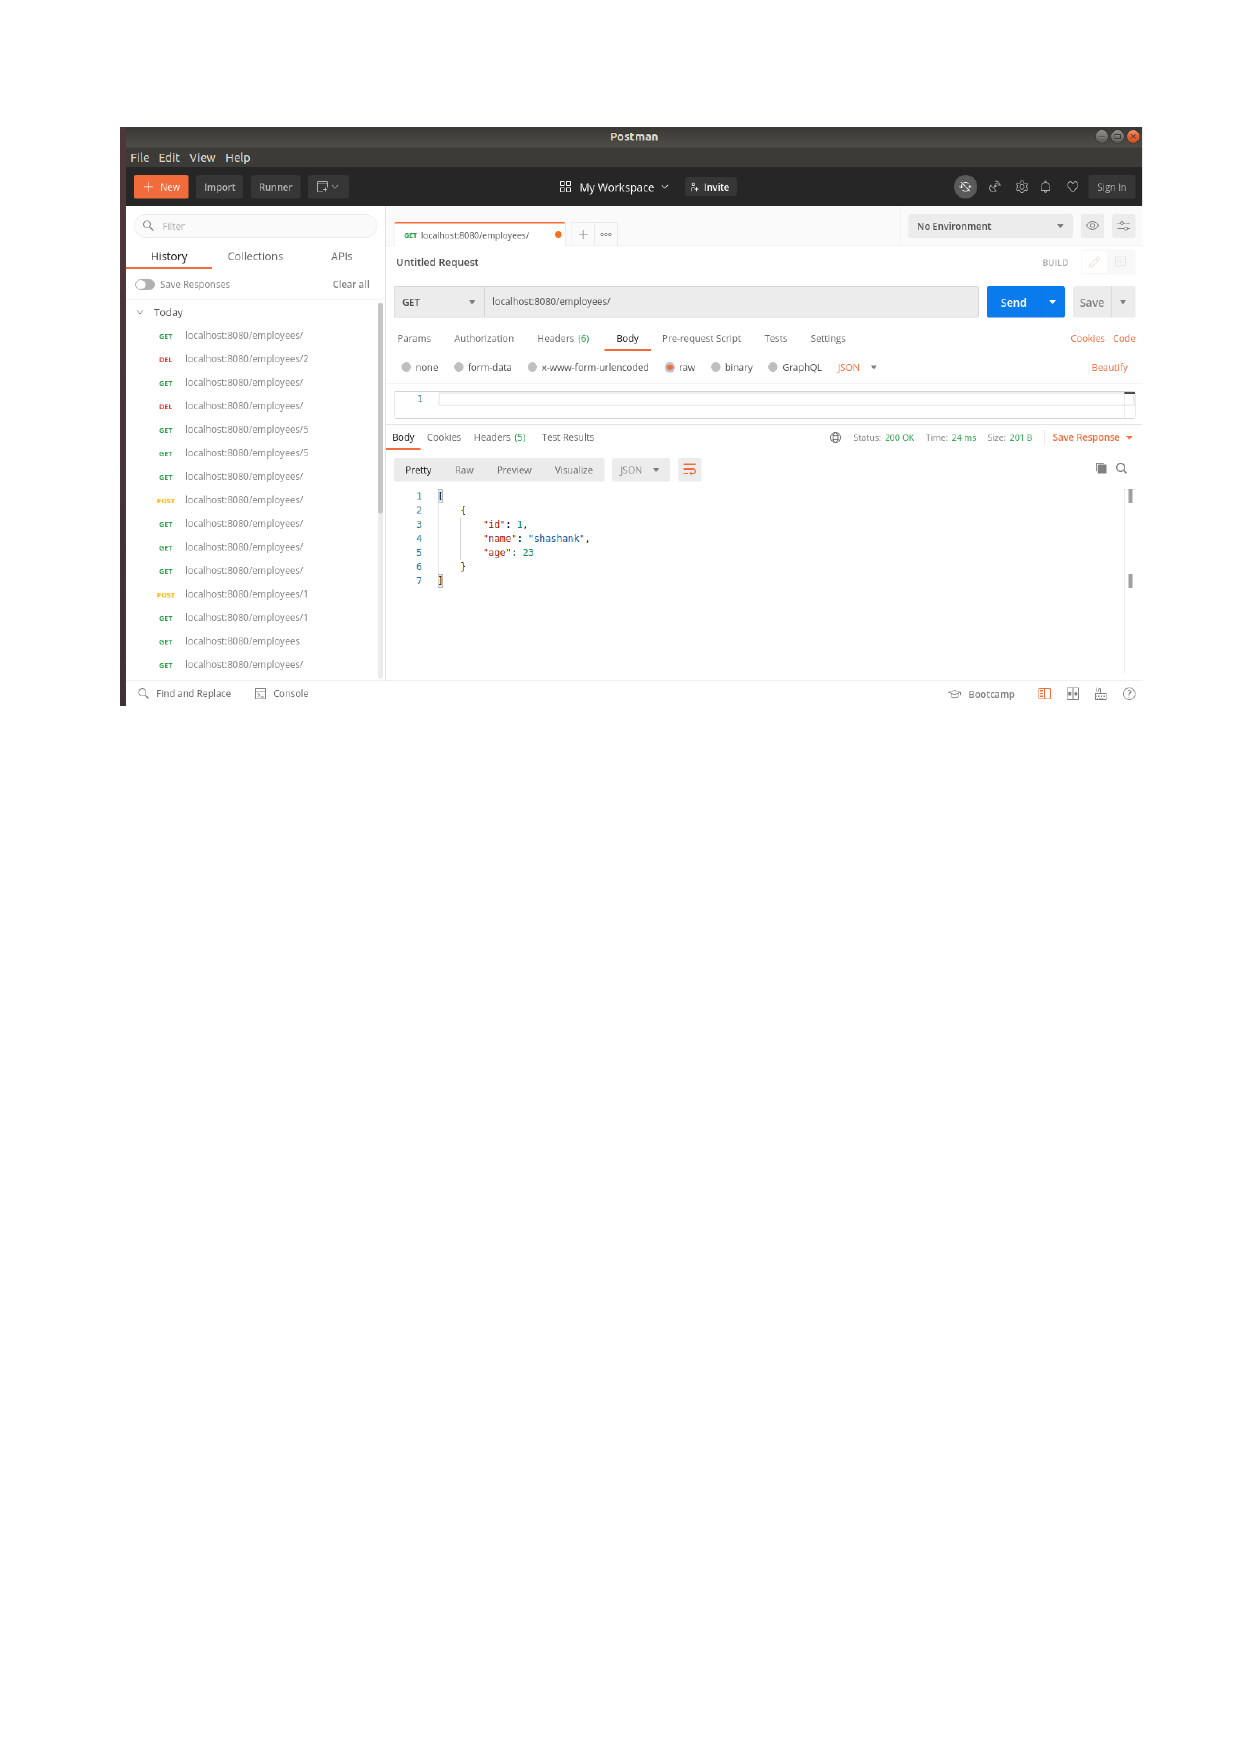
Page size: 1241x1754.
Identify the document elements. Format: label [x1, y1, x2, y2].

picture [120, 127, 1143, 706]
